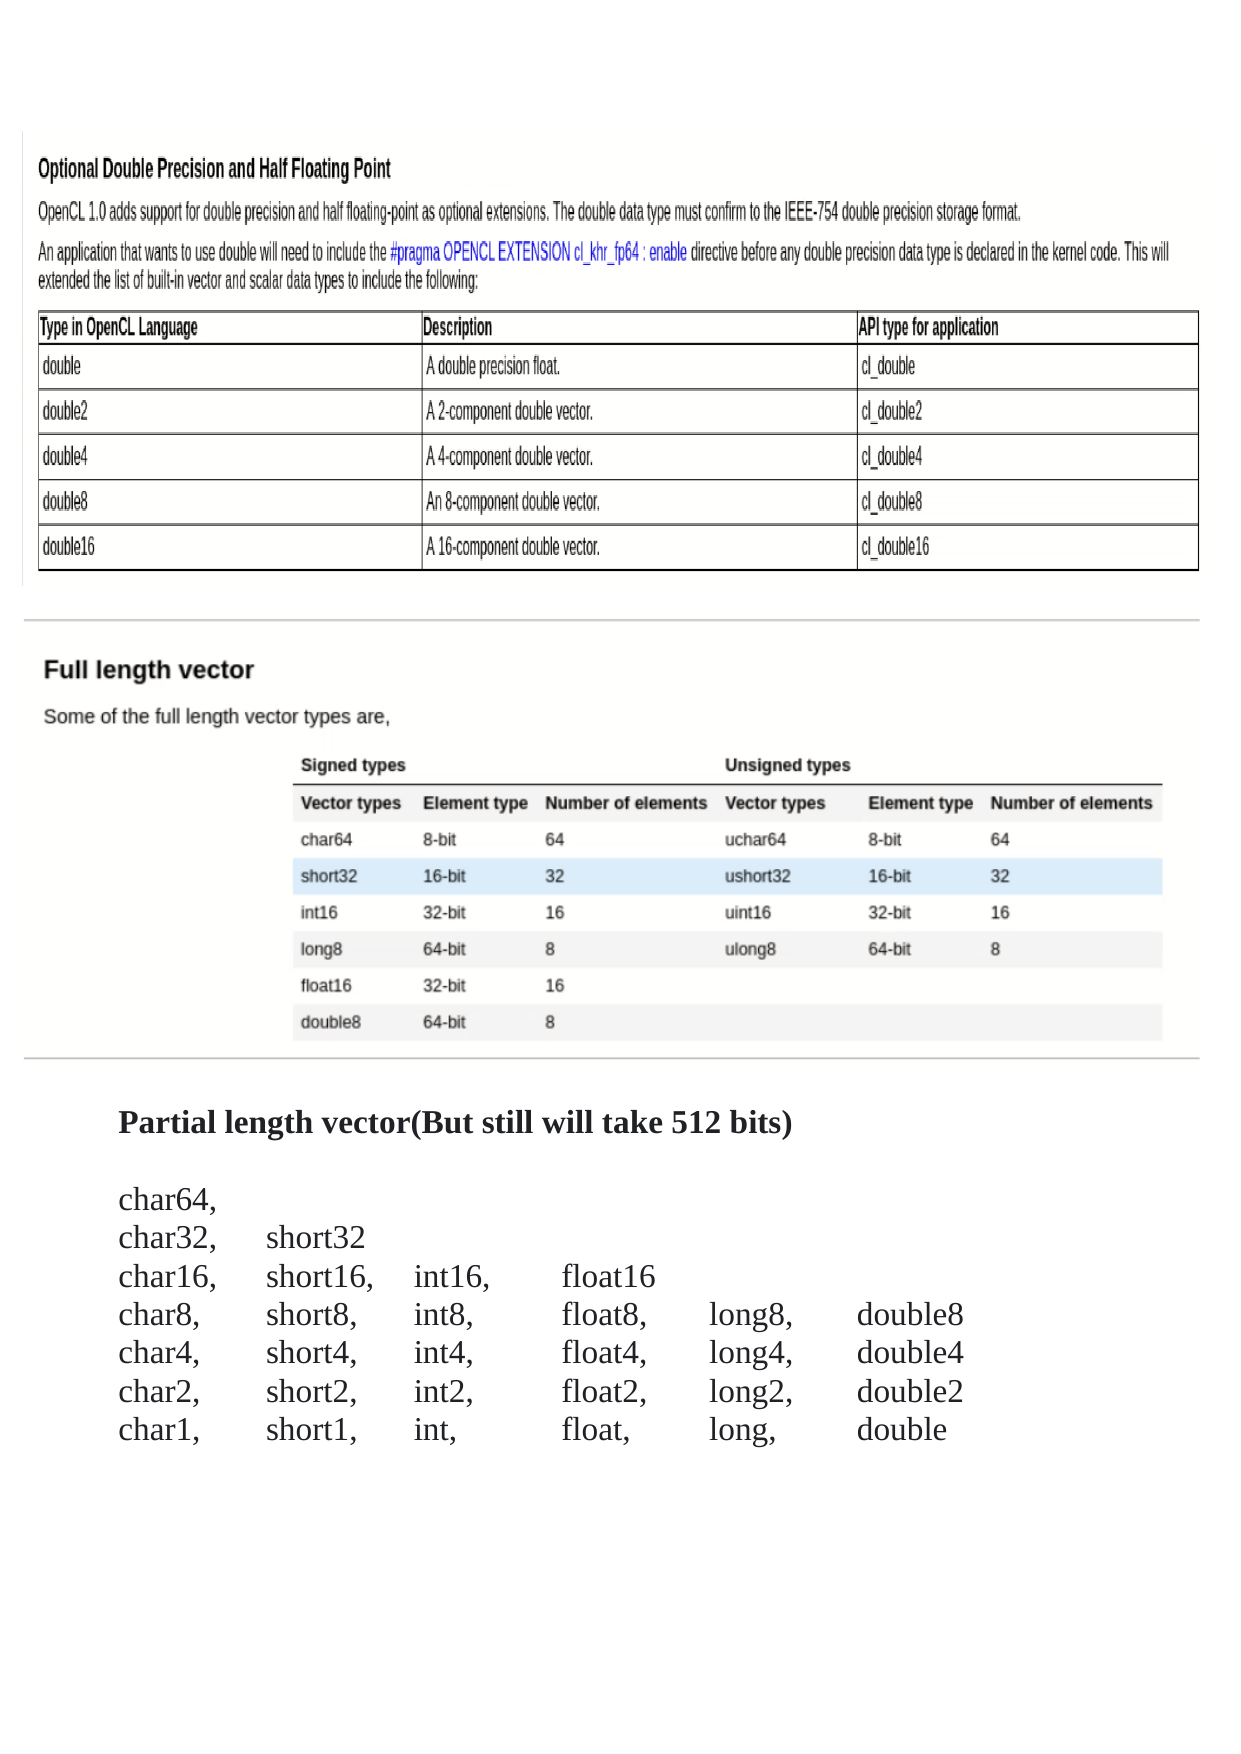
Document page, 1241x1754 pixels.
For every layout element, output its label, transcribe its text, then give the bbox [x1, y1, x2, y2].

text char16, short16, int16, float16 [118, 1256, 1122, 1294]
text char4, short4, int4, float4, long4, double4 [118, 1333, 1122, 1371]
text char32, short32 [118, 1218, 1122, 1256]
text char64, [118, 1179, 1122, 1218]
text char2, short2, int2, float2, long2, double2 [118, 1371, 1122, 1409]
text Partial length vector(But still will take 512 bits) [118, 1103, 1122, 1141]
picture [22, 131, 1208, 586]
picture [66, 614, 1200, 1065]
text char8, short8, int8, float8, long8, double8 [118, 1294, 1122, 1333]
text char1, short1, int, float, long, double [118, 1409, 1122, 1448]
